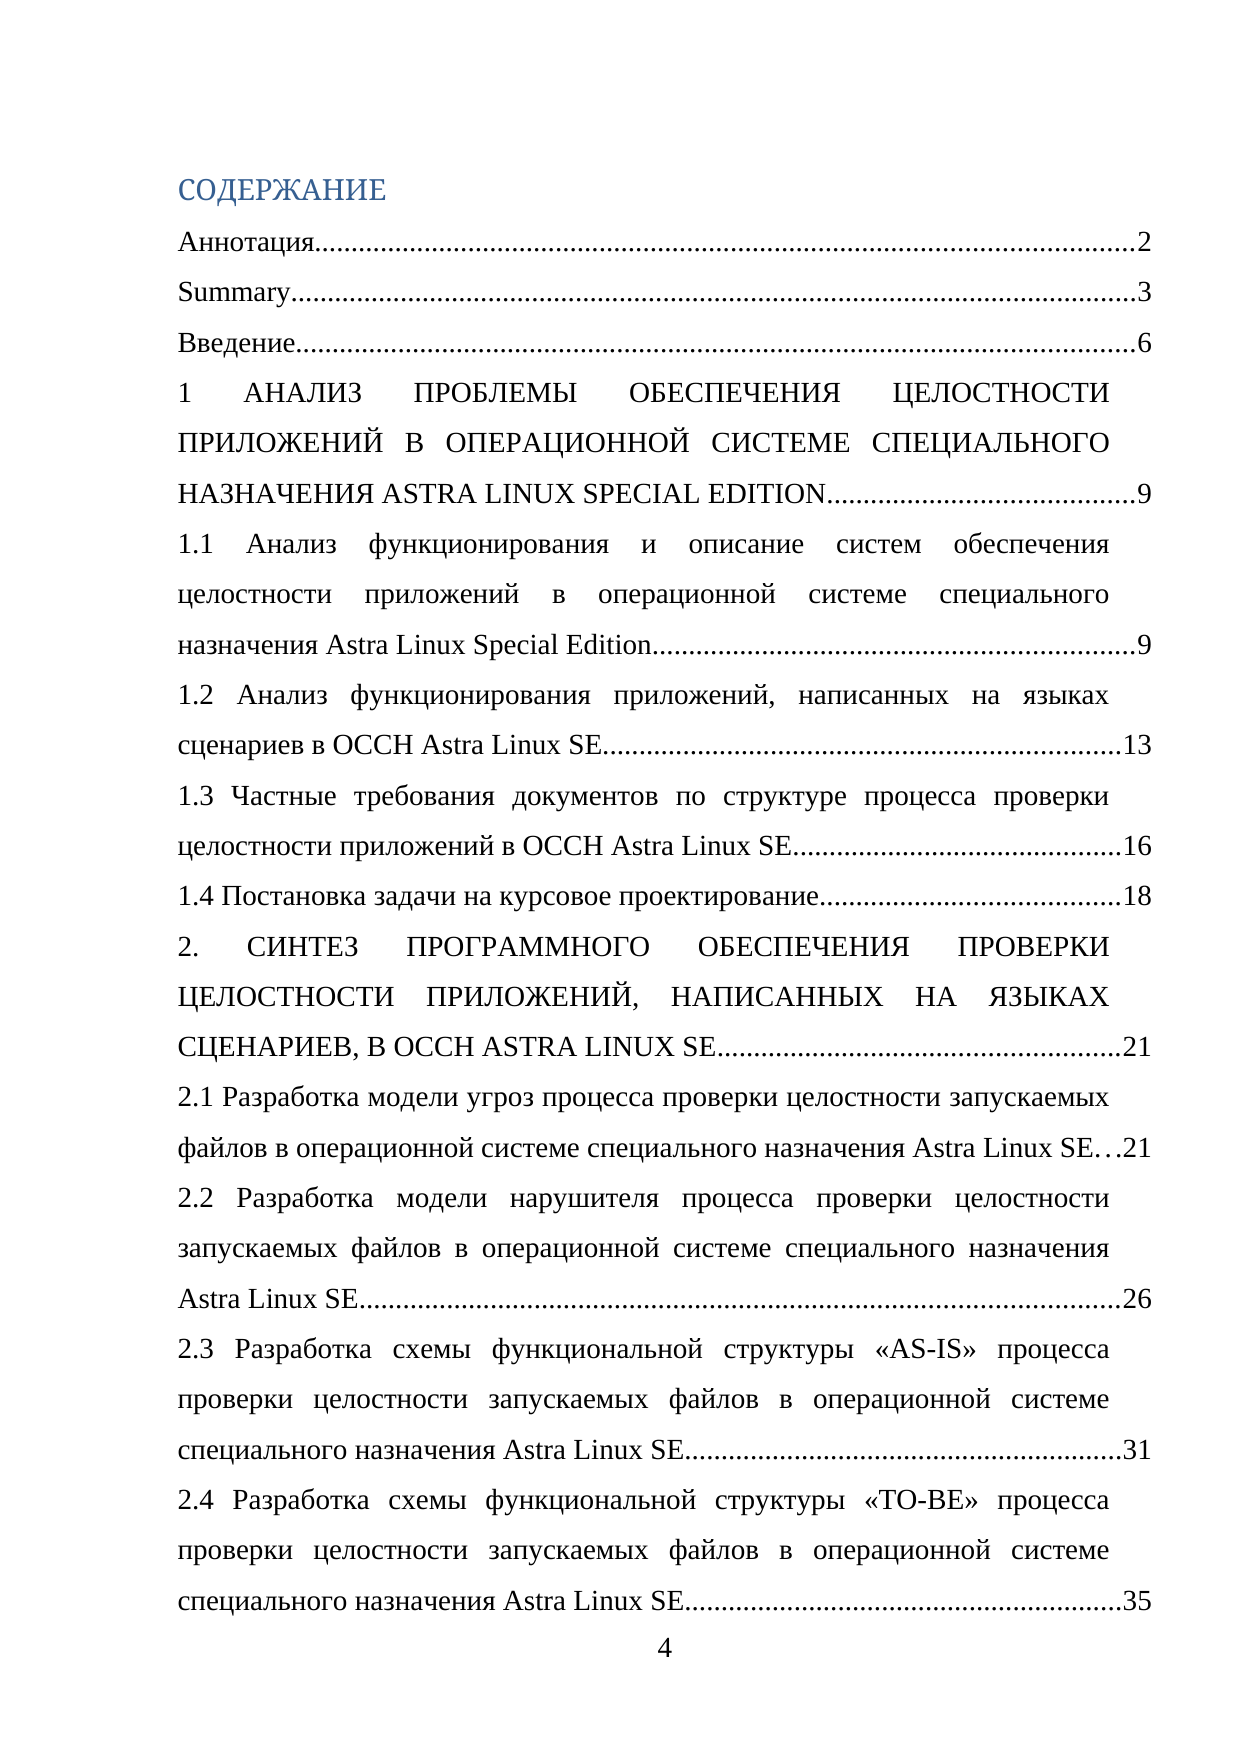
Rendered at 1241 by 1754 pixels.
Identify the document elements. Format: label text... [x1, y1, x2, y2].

text 2. СИНТЕЗ ПРОГРАММНОГО ОБЕСПЕЧЕНИЯ ПРОВЕРКИ ЦЕЛОСТНОСТИ ПРИЛОЖЕНИЙ, НАПИСАННЫХ НА ЯЗЫКАХ СЦЕНАРИЕВ, В ОССН ASTRA LINUX SE 21 [177, 929, 1110, 1063]
subtitle Содержание [177, 174, 1152, 207]
text 2.1 Разработка модели угроз процесса проверки целостности запускаемых файлов в операционной системе специального назначения Astra Linux SЕ 21 [177, 1079, 1110, 1163]
text Аннотация 2 [177, 224, 1110, 258]
text Summary 3 [177, 274, 1110, 308]
text 1.4 Постановка задачи на курсовое проектирование 18 [177, 878, 1110, 912]
text 1 АНАЛИЗ ПРОБЛЕМЫ ОБЕСПЕЧЕНИЯ ЦЕЛОСТНОСТИ ПРИЛОЖЕНИЙ В ОПЕРАЦИОННОЙ СИСТЕМЕ СПЕЦИАЛЬНОГО НАЗНАЧЕНИЯ ASTRA LINUX SPECIAL EDITION 9 [177, 375, 1110, 509]
text 1.3 Частные требования документов по структуре процесса проверки целостности приложений в ОССН Astra Linux SE. 16 [177, 778, 1110, 862]
text 1.2 Анализ функционирования приложений, написанных на языках сценариев в ОССН Astra Linux SE. 13 [177, 677, 1110, 761]
text 1.1 Анализ функционирования и описание систем обеспечения целостности приложений в операционной системе специального назначения Astra Linux Special Edition. 9 [177, 526, 1110, 660]
text Введение 6 [177, 325, 1110, 358]
text 2.4 Разработка схемы функциональной структуры «TO-BE» процесса проверки целостности запускаемых файлов в операционной системе специального назначения Astra Linux SE 35 [177, 1482, 1110, 1616]
text 2.3 Разработка схемы функциональной структуры «AS-IS» процесса проверки целостности запускаемых файлов в операционной системе специального назначения Astra Linux SЕ 31 [177, 1331, 1110, 1465]
text 2.2 Разработка модели нарушителя процесса проверки целостности запускаемых файлов в операционной системе специального назначения Astra Linux SЕ 26 [177, 1180, 1110, 1314]
